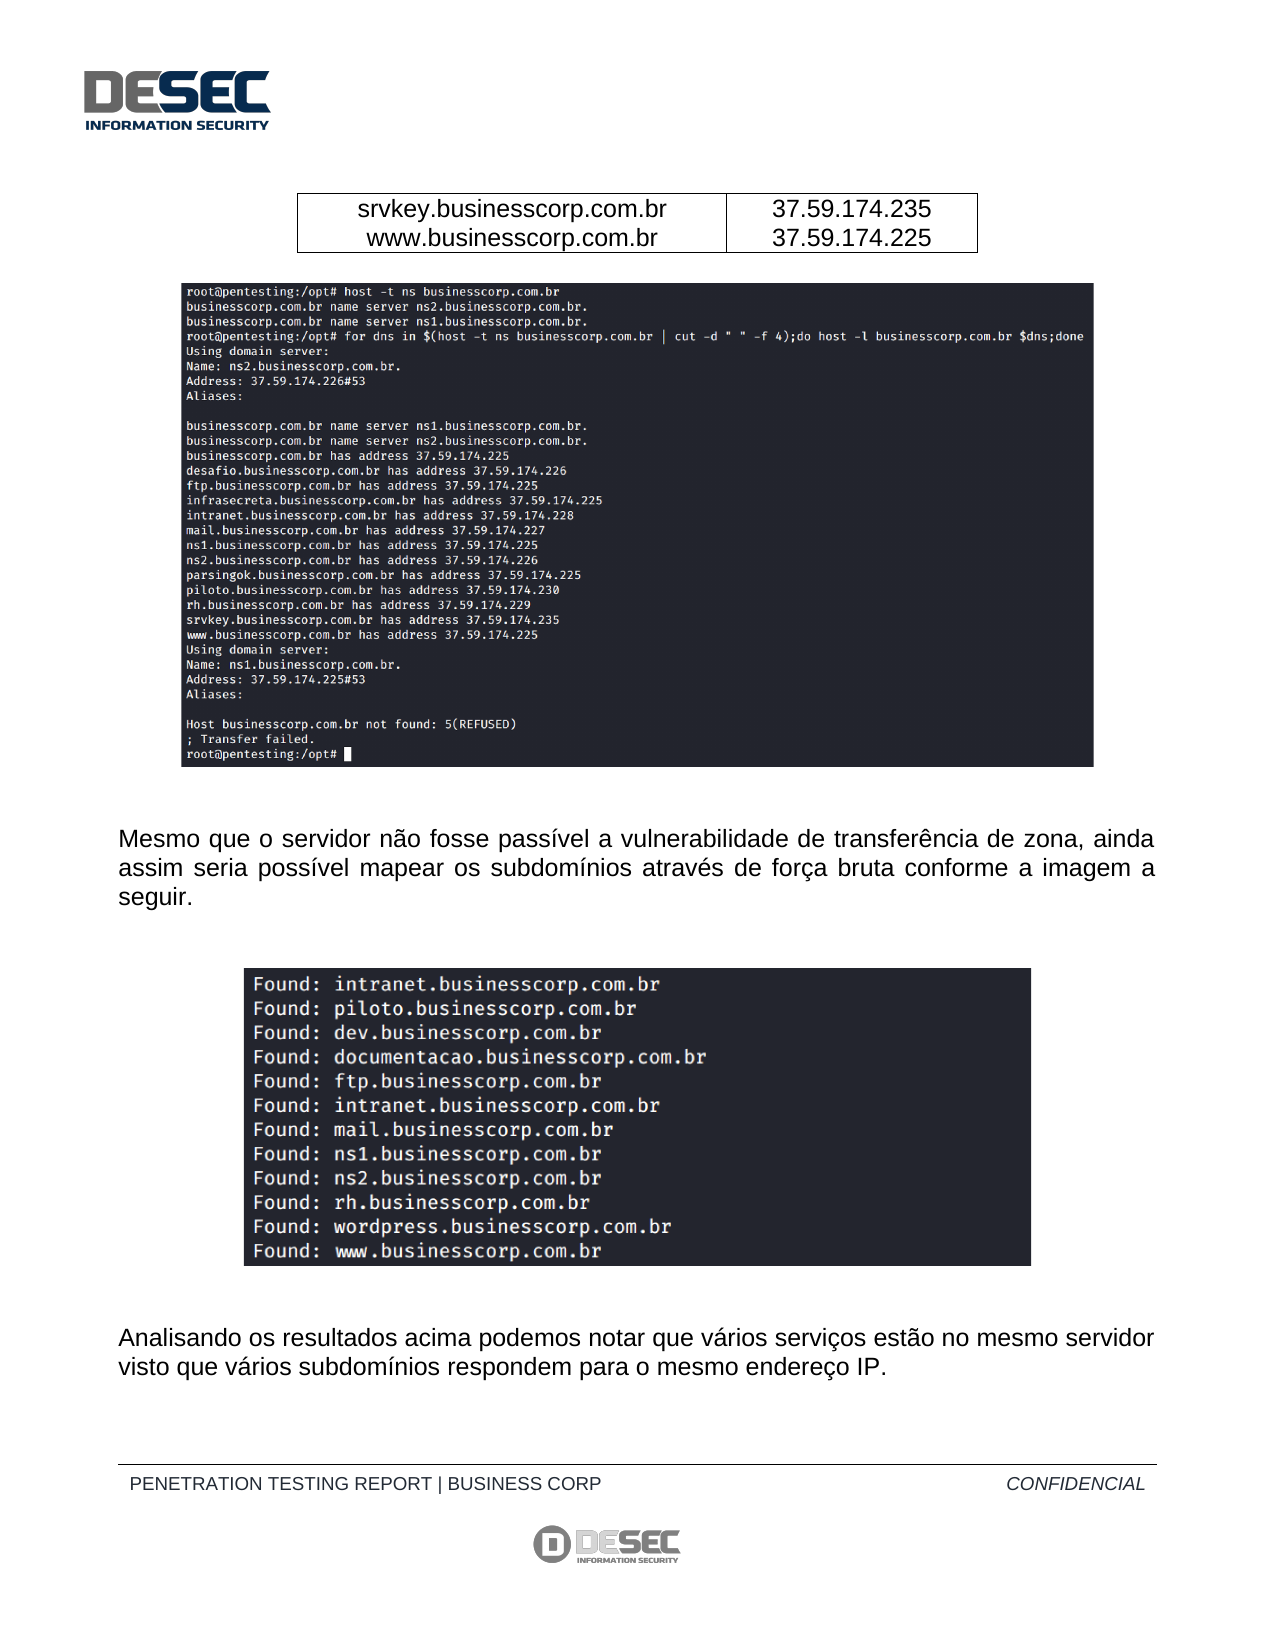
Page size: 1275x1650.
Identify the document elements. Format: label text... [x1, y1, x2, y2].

picture [84, 71, 271, 130]
text Analisando os resultados acima podemos notar que vários serviços estão no mesmo servidor visto que vários subdomínios respondem para o mesmo endereço IP. [118, 1323, 1157, 1381]
text Mesmo que o servidor não fosse passível a vulnerabilidade de transferência de zona, ainda assim seria possível mapear os subdomínios através de força bruta conforme a imagem a seguir. [118, 824, 1157, 911]
picture [531, 1520, 684, 1568]
picture [243, 968, 1032, 1266]
picture [181, 283, 1094, 767]
table_cell 37.59.174.235 37.59.174.225 [727, 194, 977, 252]
table_cell srvkey.businesscorp.com.br www.businesscorp.com.br [298, 194, 726, 252]
